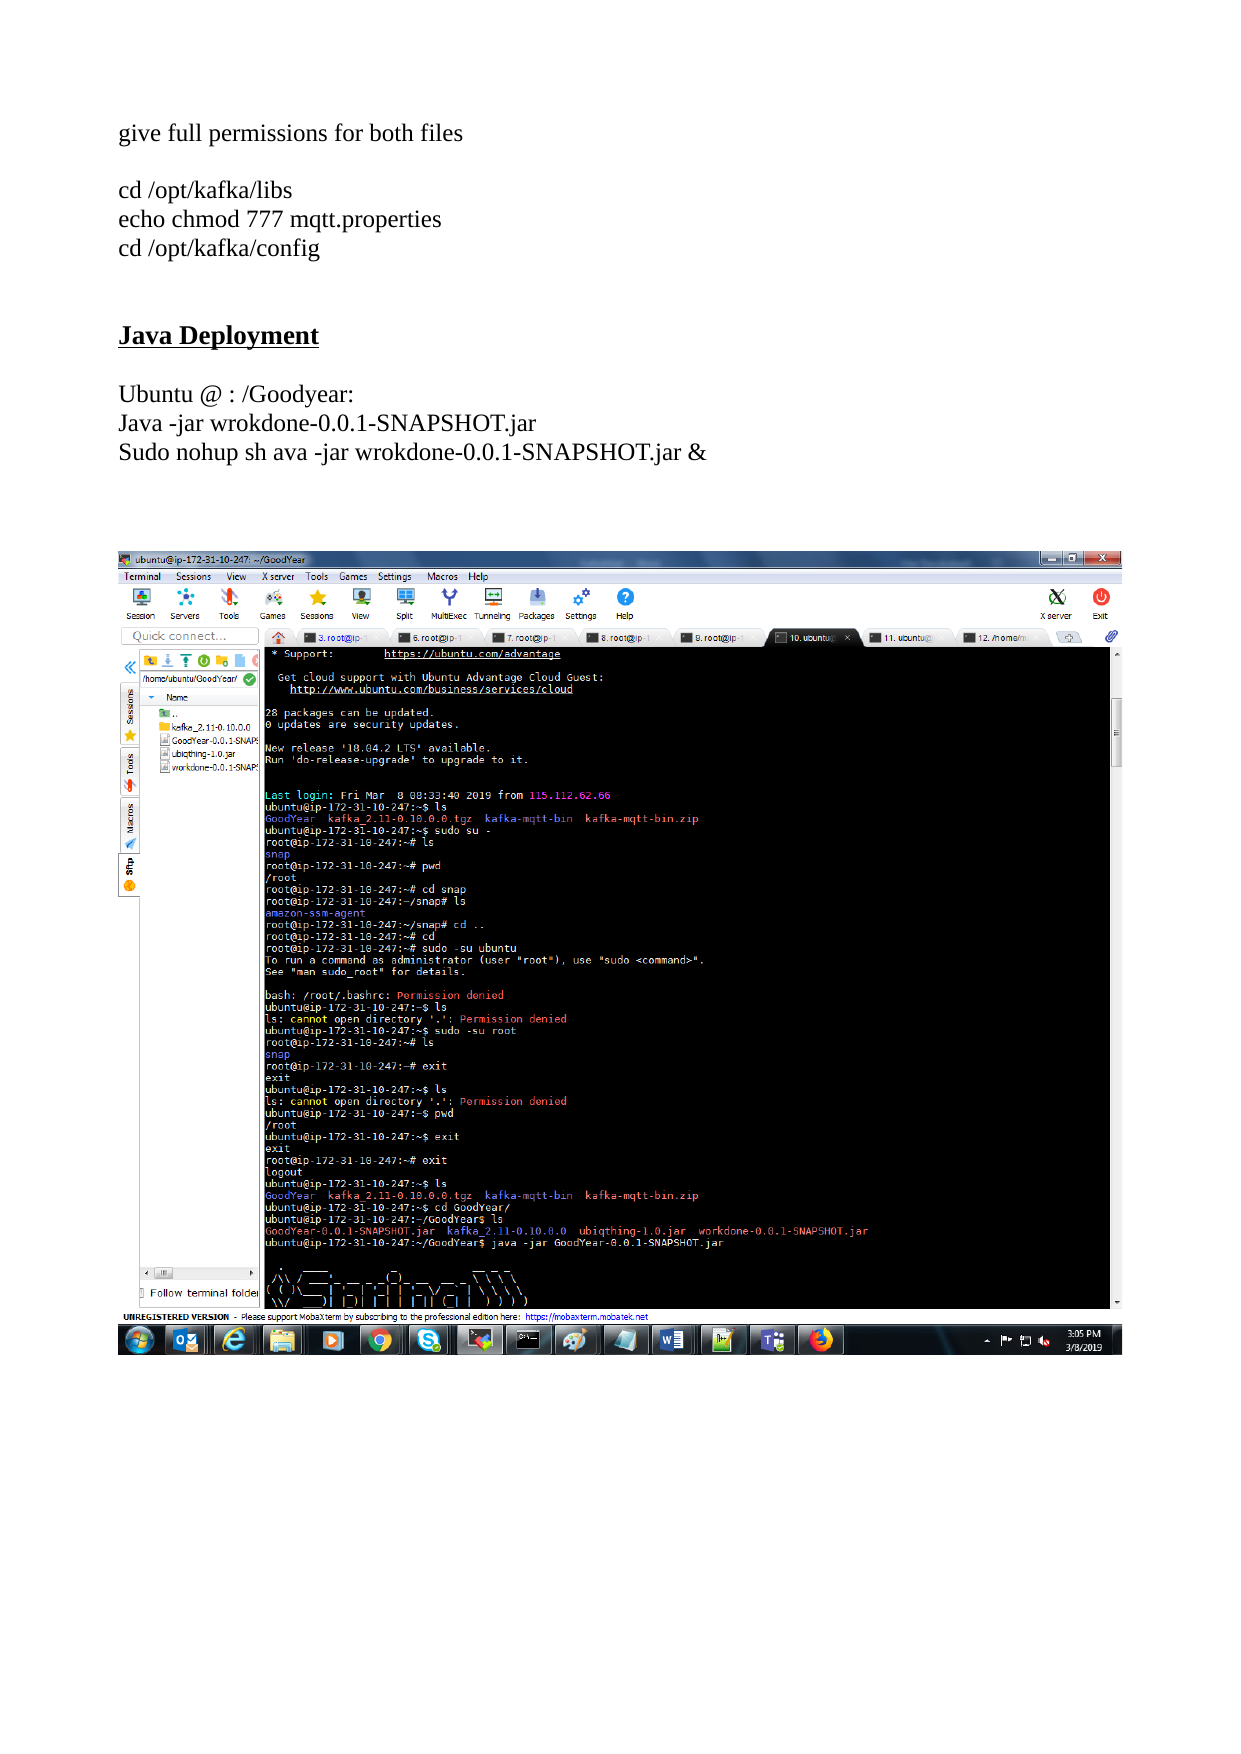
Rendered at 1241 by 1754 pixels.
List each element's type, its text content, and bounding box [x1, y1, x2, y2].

text Java Deployment [118, 319, 1122, 351]
picture [118, 551, 1123, 1355]
text Java -jar wrokdone-0.0.1-SNAPSHOT.jar [118, 408, 1122, 437]
text give full permissions for both files [118, 118, 1122, 147]
text cd /opt/kafka/libs [118, 176, 1122, 204]
text echo chmod 777 mqtt.properties [118, 204, 1122, 233]
text cd /opt/kafka/config [118, 233, 1122, 262]
text Sudo nohup sh ava -jar wrokdone-0.0.1-SNAPSHOT.jar & [118, 437, 1122, 466]
text Ubuntu @ : /Goodyear: [118, 379, 1122, 408]
